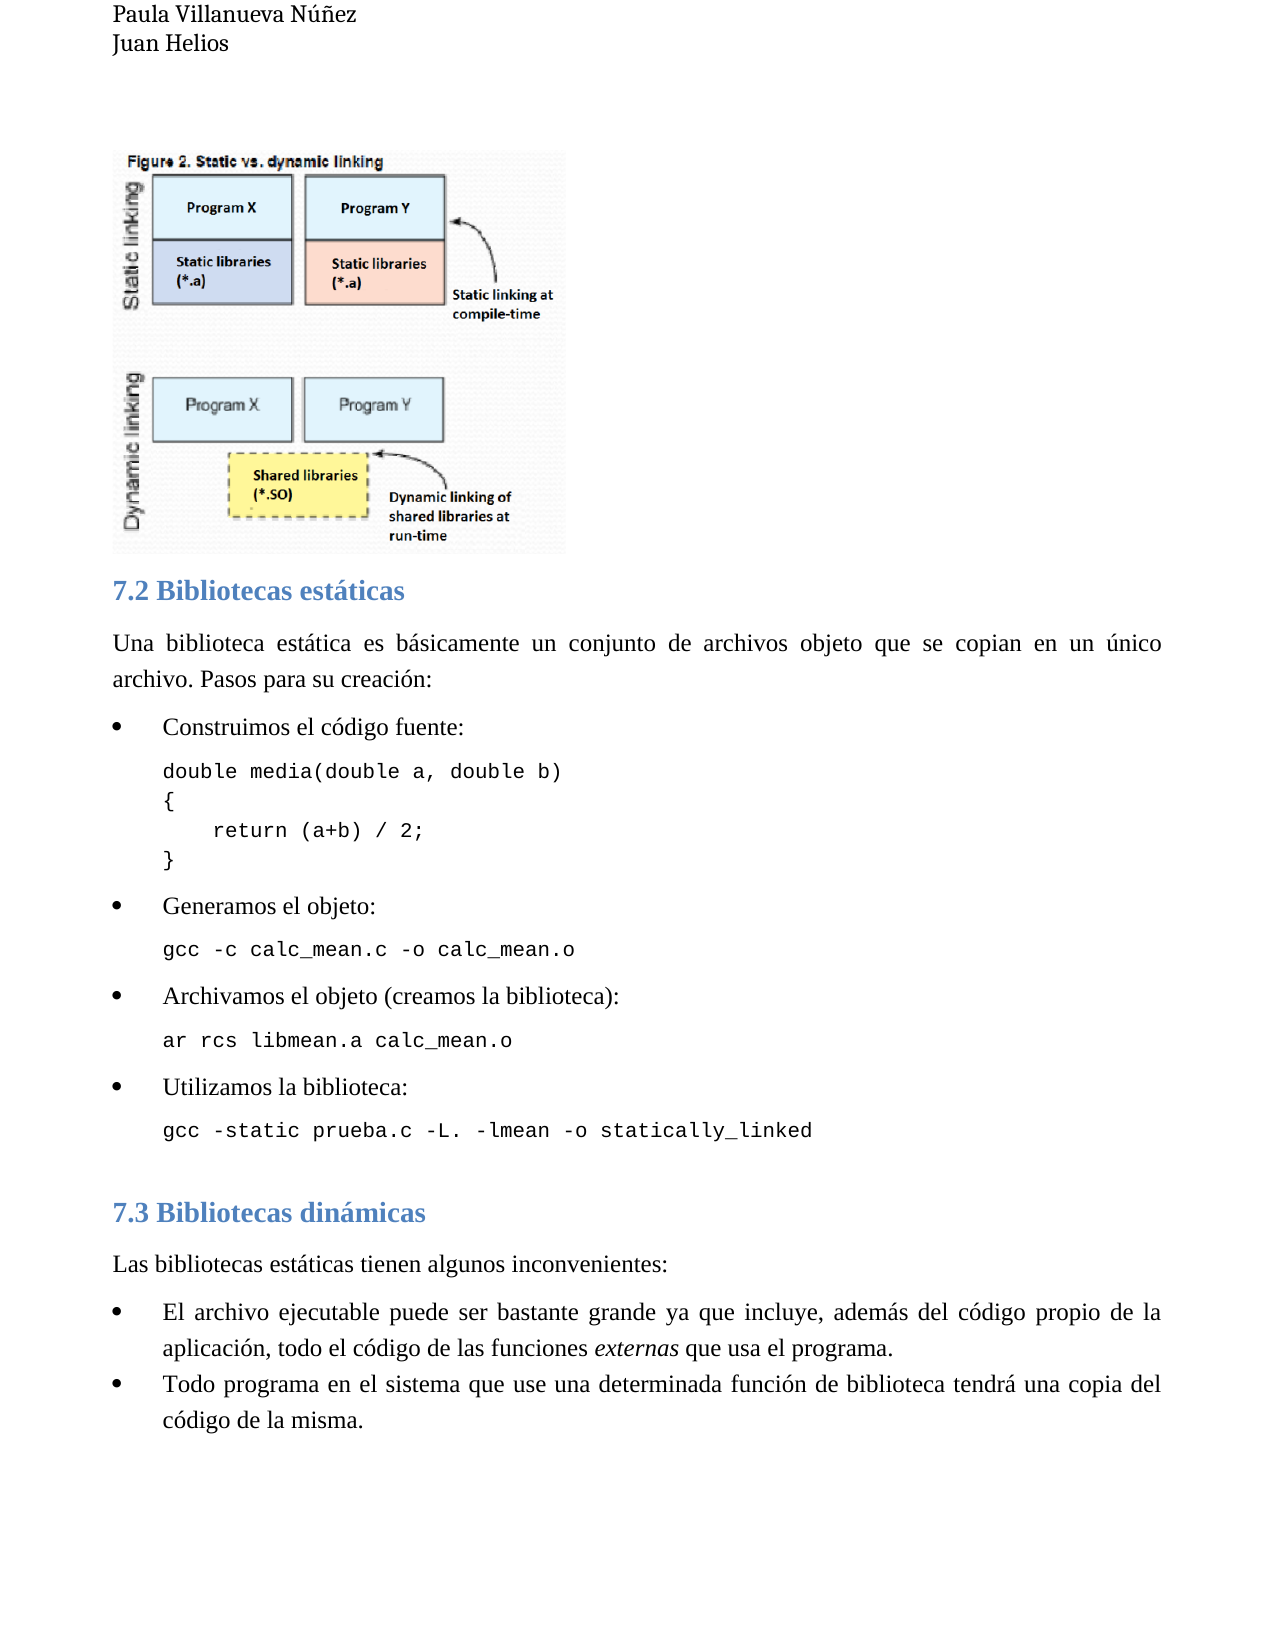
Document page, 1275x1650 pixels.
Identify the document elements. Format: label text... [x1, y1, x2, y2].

list double media(double a, double b) { return (a+b) / 2; } [112, 761, 1162, 873]
list ar rcs libmean.a calc_mean.o [112, 1030, 1162, 1053]
list Todo programa en el sistema que use una determinada función de biblioteca tendrá una copia del código de la misma. [112, 1369, 1162, 1434]
text Una biblioteca estática es básicamente un conjunto de archivos objeto que se copian en un único archivo. Pasos para su creación: [112, 628, 1162, 692]
list gcc -c calc_mean.c -o calc_mean.o [112, 939, 1162, 963]
list gcc -static prueba.c -L. -lmean -o statically_linked [112, 1120, 1162, 1144]
subtitle 7.2 Bibliotecas estáticas [112, 573, 1162, 607]
list Construimos el código fuente: [112, 712, 1162, 741]
list Archivamos el objeto (creamos la biblioteca): [112, 981, 1162, 1010]
text Las bibliotecas estáticas tienen algunos inconvenientes: [112, 1249, 1162, 1278]
subtitle 7.3 Bibliotecas dinámicas [112, 1195, 1162, 1228]
list Utilizamos la biblioteca: [112, 1072, 1162, 1101]
picture [112, 150, 566, 554]
list Generamos el objeto: [112, 891, 1162, 920]
list El archivo ejecutable puede ser bastante grande ya que incluye, además del código propio de la aplicación, todo el código de las funciones externas que usa el programa. [112, 1297, 1162, 1362]
